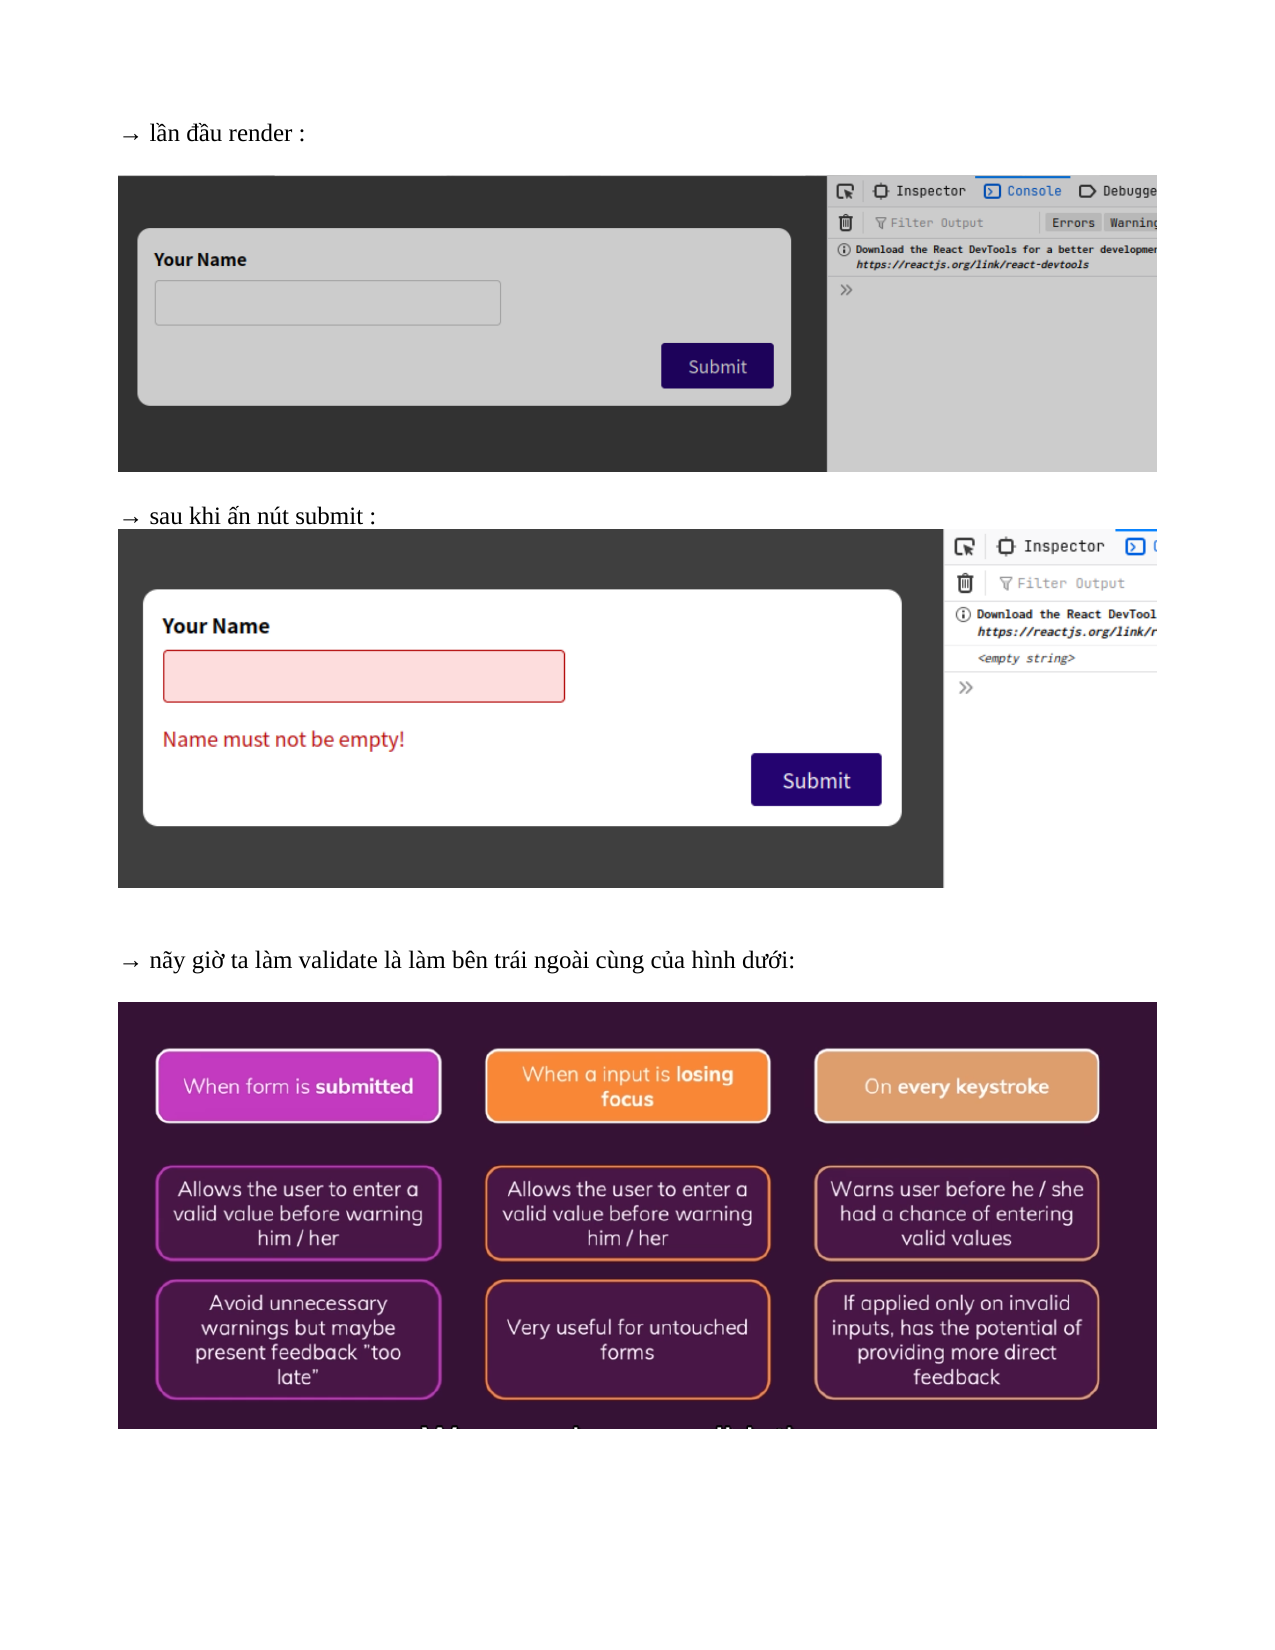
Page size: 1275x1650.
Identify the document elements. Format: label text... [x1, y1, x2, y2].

text → nãy giờ ta làm validate là làm bên trái ngoài cùng của hình dưới: [118, 945, 1157, 974]
text → sau khi ấn nút submit : [118, 501, 1157, 529]
picture [118, 1002, 1157, 1429]
text → lần đầu render : [118, 118, 1157, 147]
picture [118, 175, 1157, 472]
picture [118, 529, 1157, 888]
